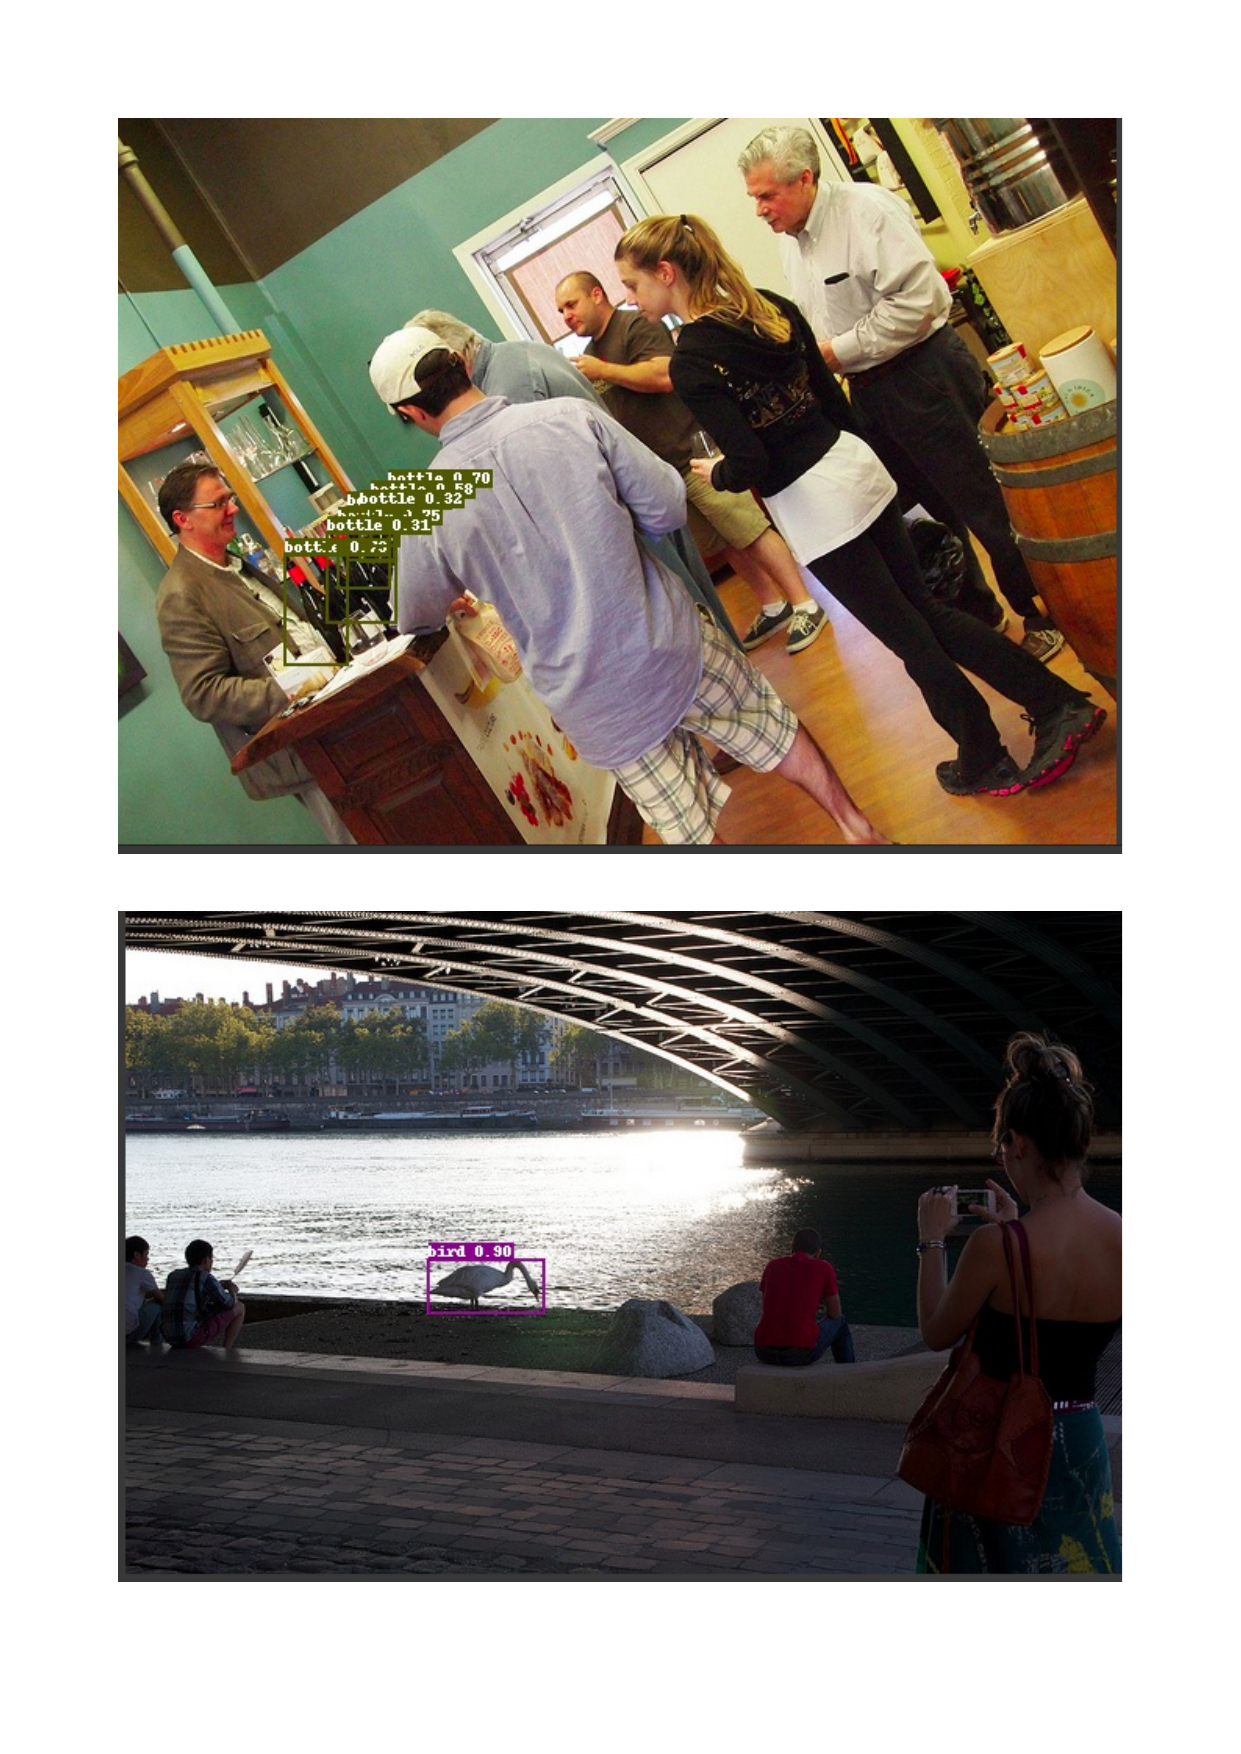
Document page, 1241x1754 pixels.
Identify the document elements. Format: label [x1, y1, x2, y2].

picture [118, 911, 1123, 1582]
picture [118, 118, 1123, 854]
